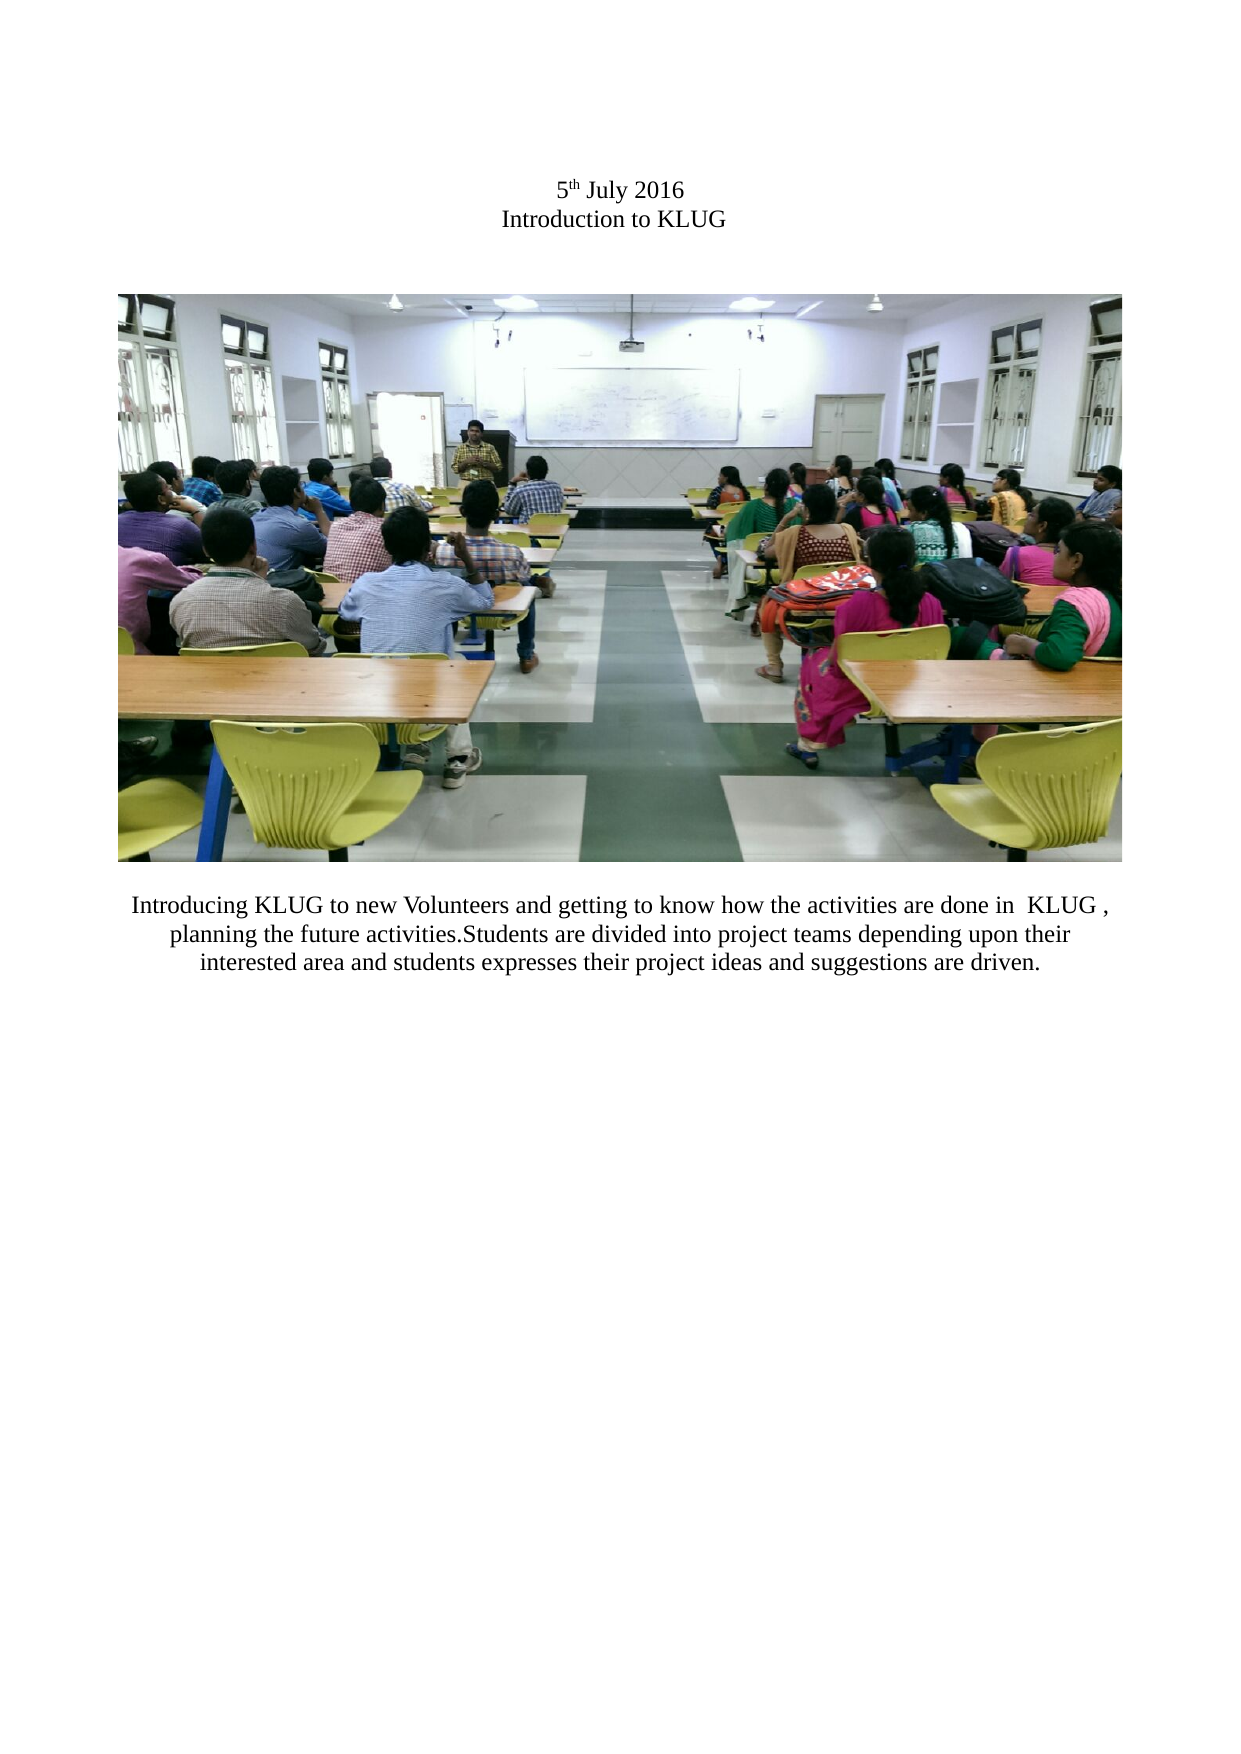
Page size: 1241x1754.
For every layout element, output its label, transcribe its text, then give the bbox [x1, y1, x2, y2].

text Introduction to KLUG [118, 204, 1122, 233]
text Introducing KLUG to new Volunteers and getting to know how the activities are done in KLUG , planning the future activities.Students are divided into project teams depending upon their interested area and students expresses their project ideas and suggestions are driven. [118, 890, 1122, 976]
picture [118, 294, 1123, 862]
text 5th July 2016 [118, 176, 1122, 204]
